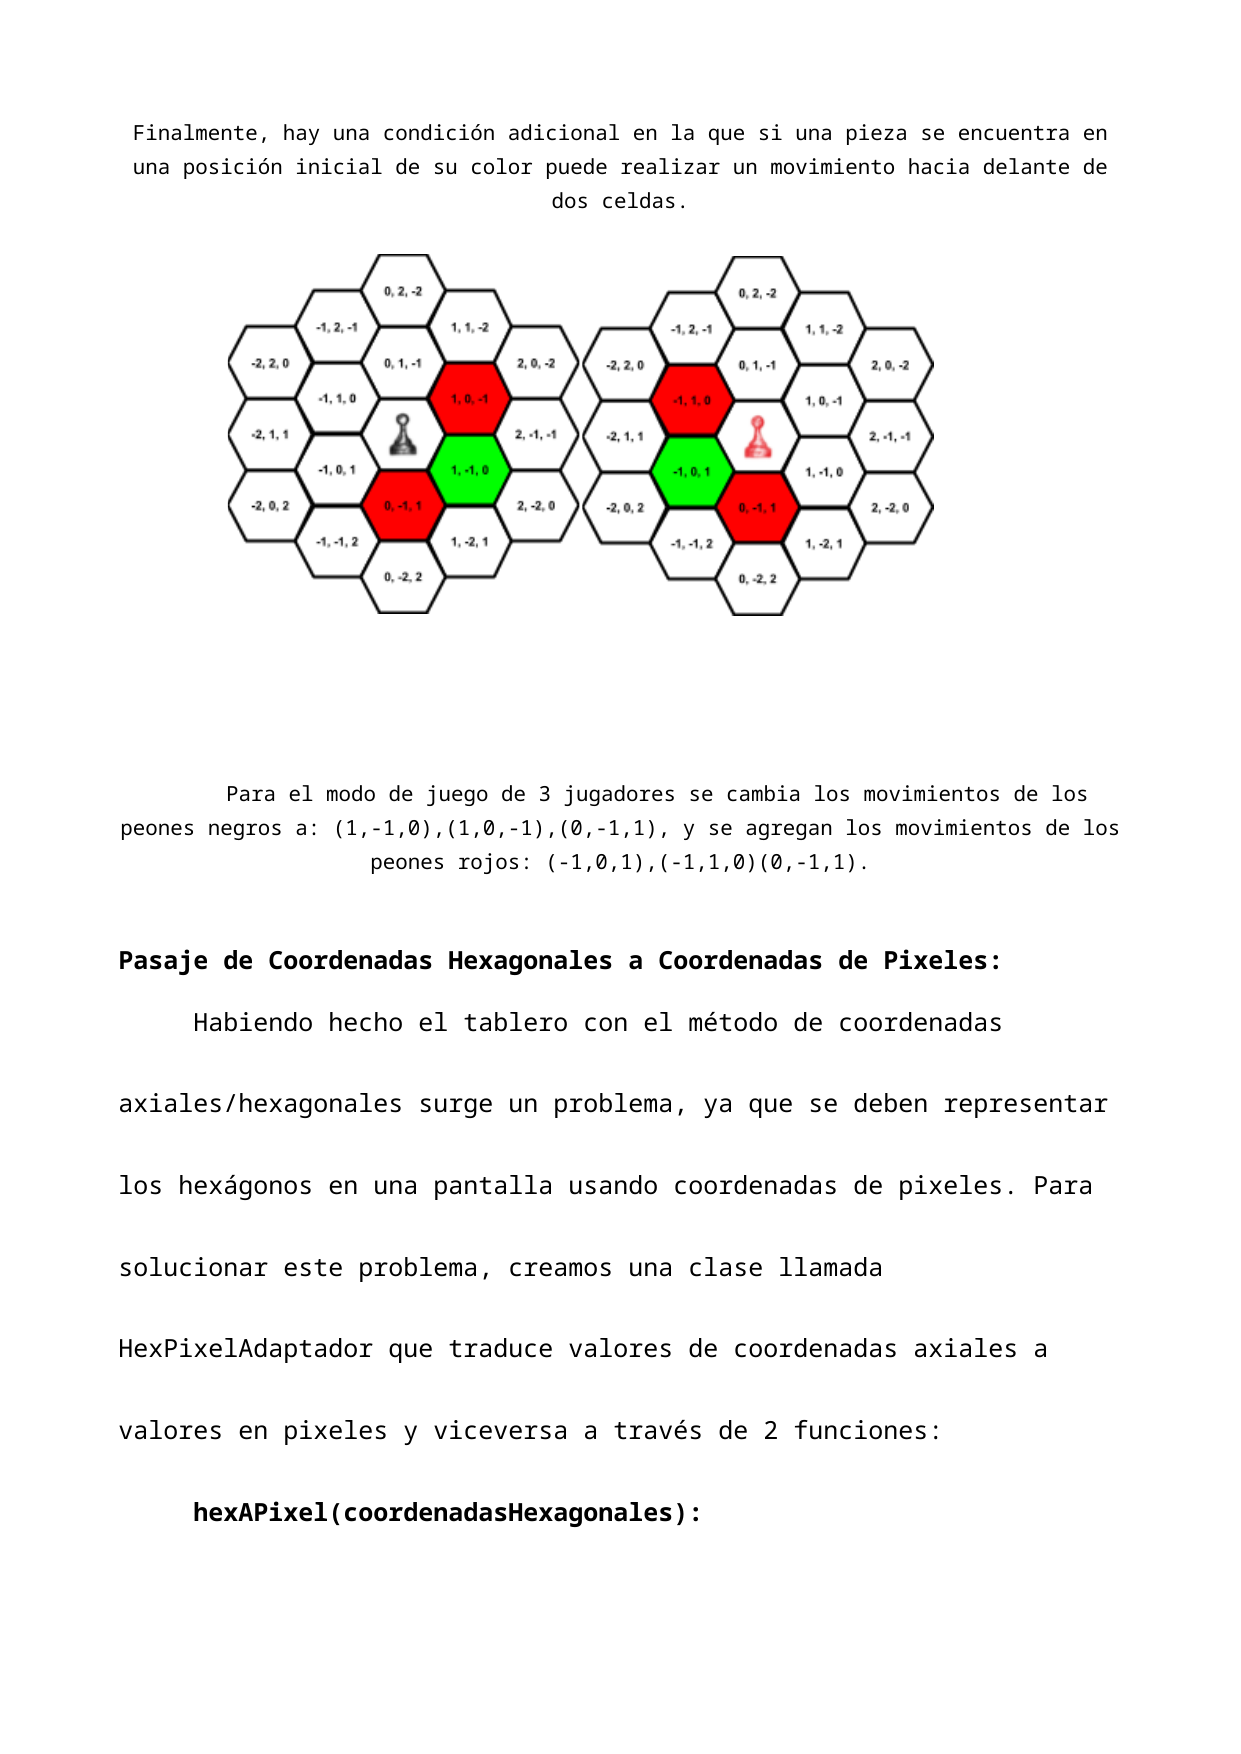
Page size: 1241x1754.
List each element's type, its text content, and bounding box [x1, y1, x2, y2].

text hexAPixel(coordenadasHexagonales): [118, 1494, 1122, 1528]
text Habiendo hecho el tablero con el método de coordenadas axiales/hexagonales surge un problema, ya que se deben representar los hexágonos en una pantalla usando coordenadas de pixeles. Para solucionar este problema, creamos una clase llamada HexPixelAdaptador que traduce valores de coordenadas axiales a valores en pixeles y viceversa a través de 2 funciones: [118, 1004, 1122, 1447]
text Finalmente, hay una condición adicional en la que si una pieza se encuentra en una posición inicial de su color puede realizar un movimiento hacia delante de dos celdas. [118, 118, 1122, 215]
text Para el modo de juego de 3 jugadores se cambia los movimientos de los peones negros a: (1,-1,0),(1,0,-1),(0,-1,1), y se agregan los movimientos de los peones rojos: (-1,0,1),(-1,1,0)(0,-1,1). [118, 779, 1122, 875]
subtitle Pasaje de Coordenadas Hexagonales a Coordenadas de Pixeles: [118, 943, 1122, 977]
